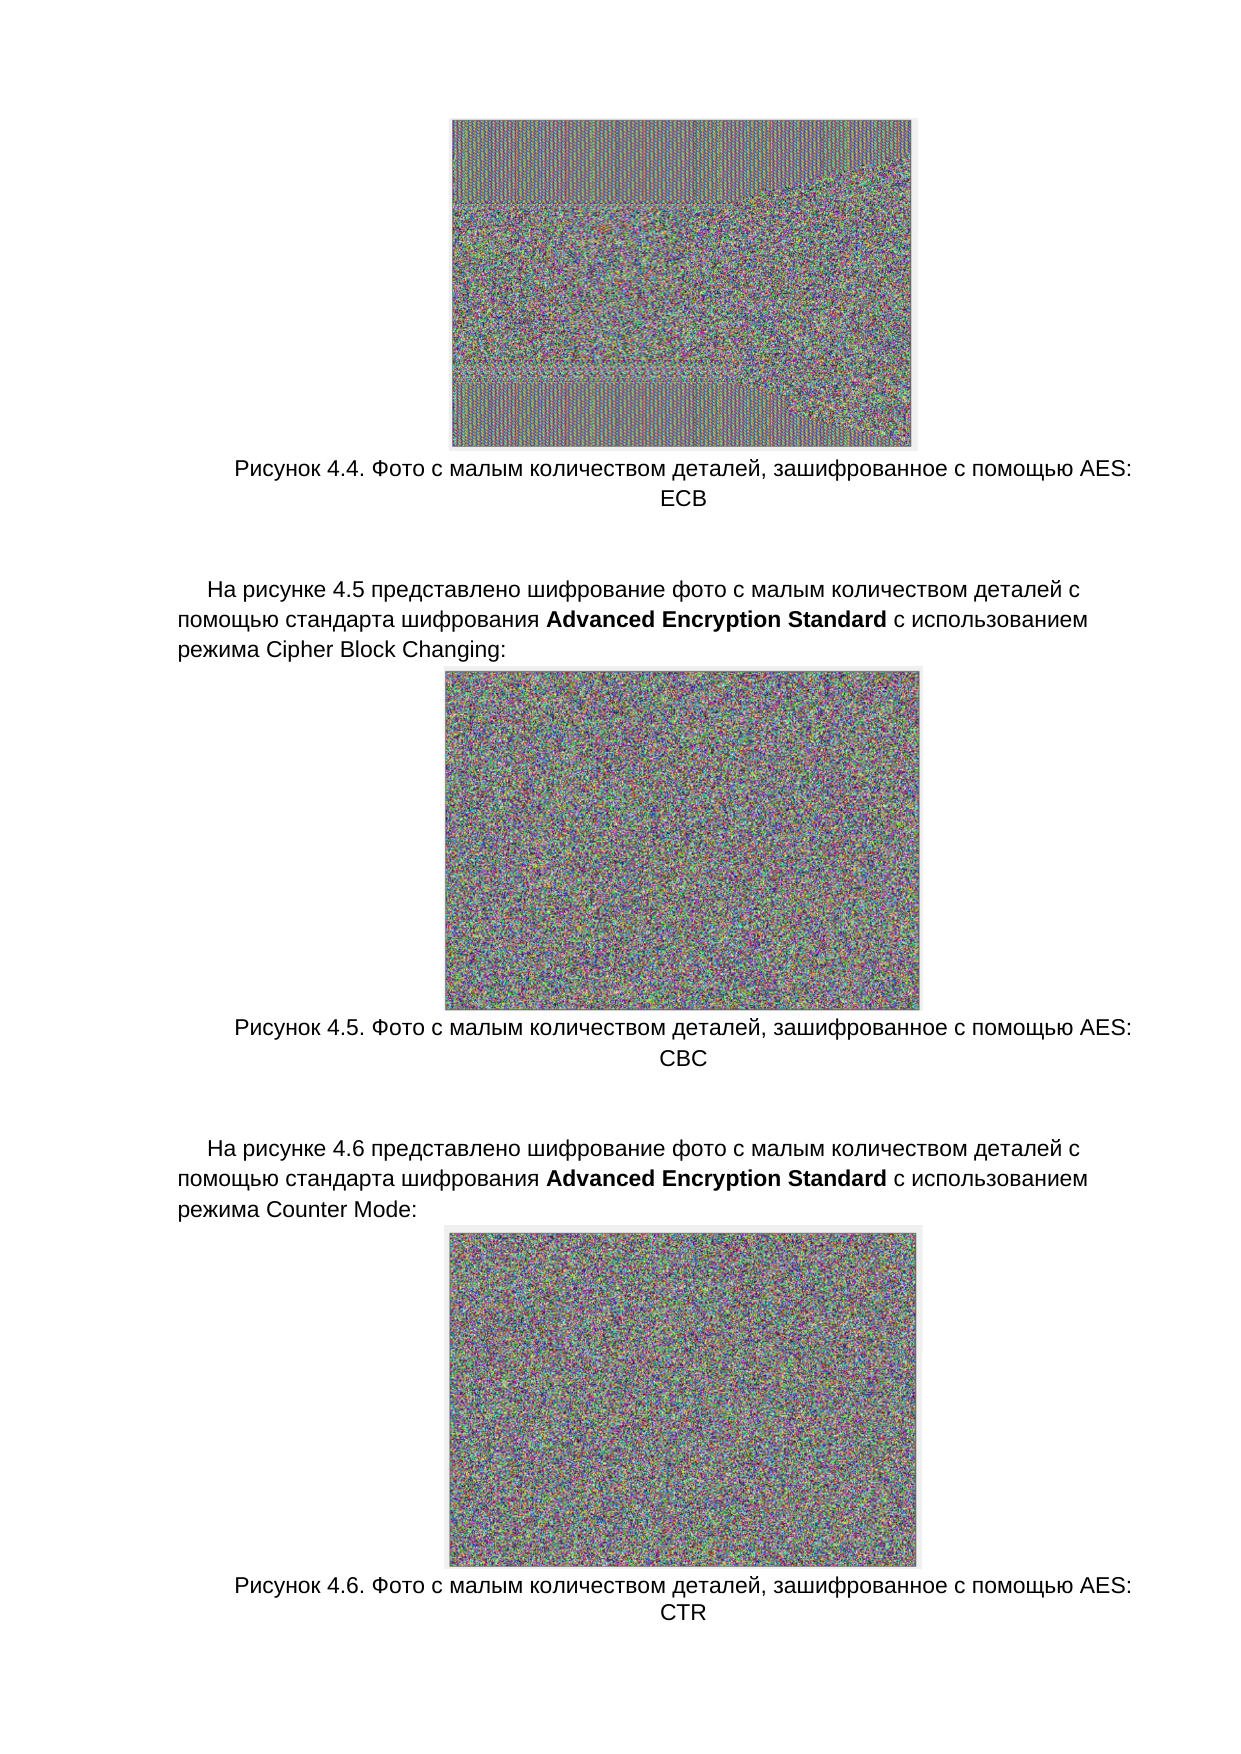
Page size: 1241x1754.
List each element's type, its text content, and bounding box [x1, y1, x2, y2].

picture [443, 666, 923, 1011]
text Рисунок 4.4. Фото с малым количеством деталей, зашифрованное с помощью AES: ECB [215, 455, 1152, 511]
text Рисунок 4.6. Фото с малым количеством деталей, зашифрованное с помощью AES: CTR [215, 1572, 1152, 1625]
text На рисунке 4.6 представлено шифрование фото с малым количеством деталей с помощью стандарта шифрования Advanced Encryption Standard с использованием режима Counter Mode: [177, 1135, 1152, 1222]
text Рисунок 4.5. Фото с малым количеством деталей, зашифрованное с помощью AES: CBC [215, 1014, 1152, 1071]
picture [448, 118, 918, 451]
picture [444, 1225, 923, 1569]
text На рисунке 4.5 представлено шифрование фото с малым количеством деталей с помощью стандарта шифрования Advanced Encryption Standard с использованием режима Cipher Block Changing: [177, 576, 1152, 662]
